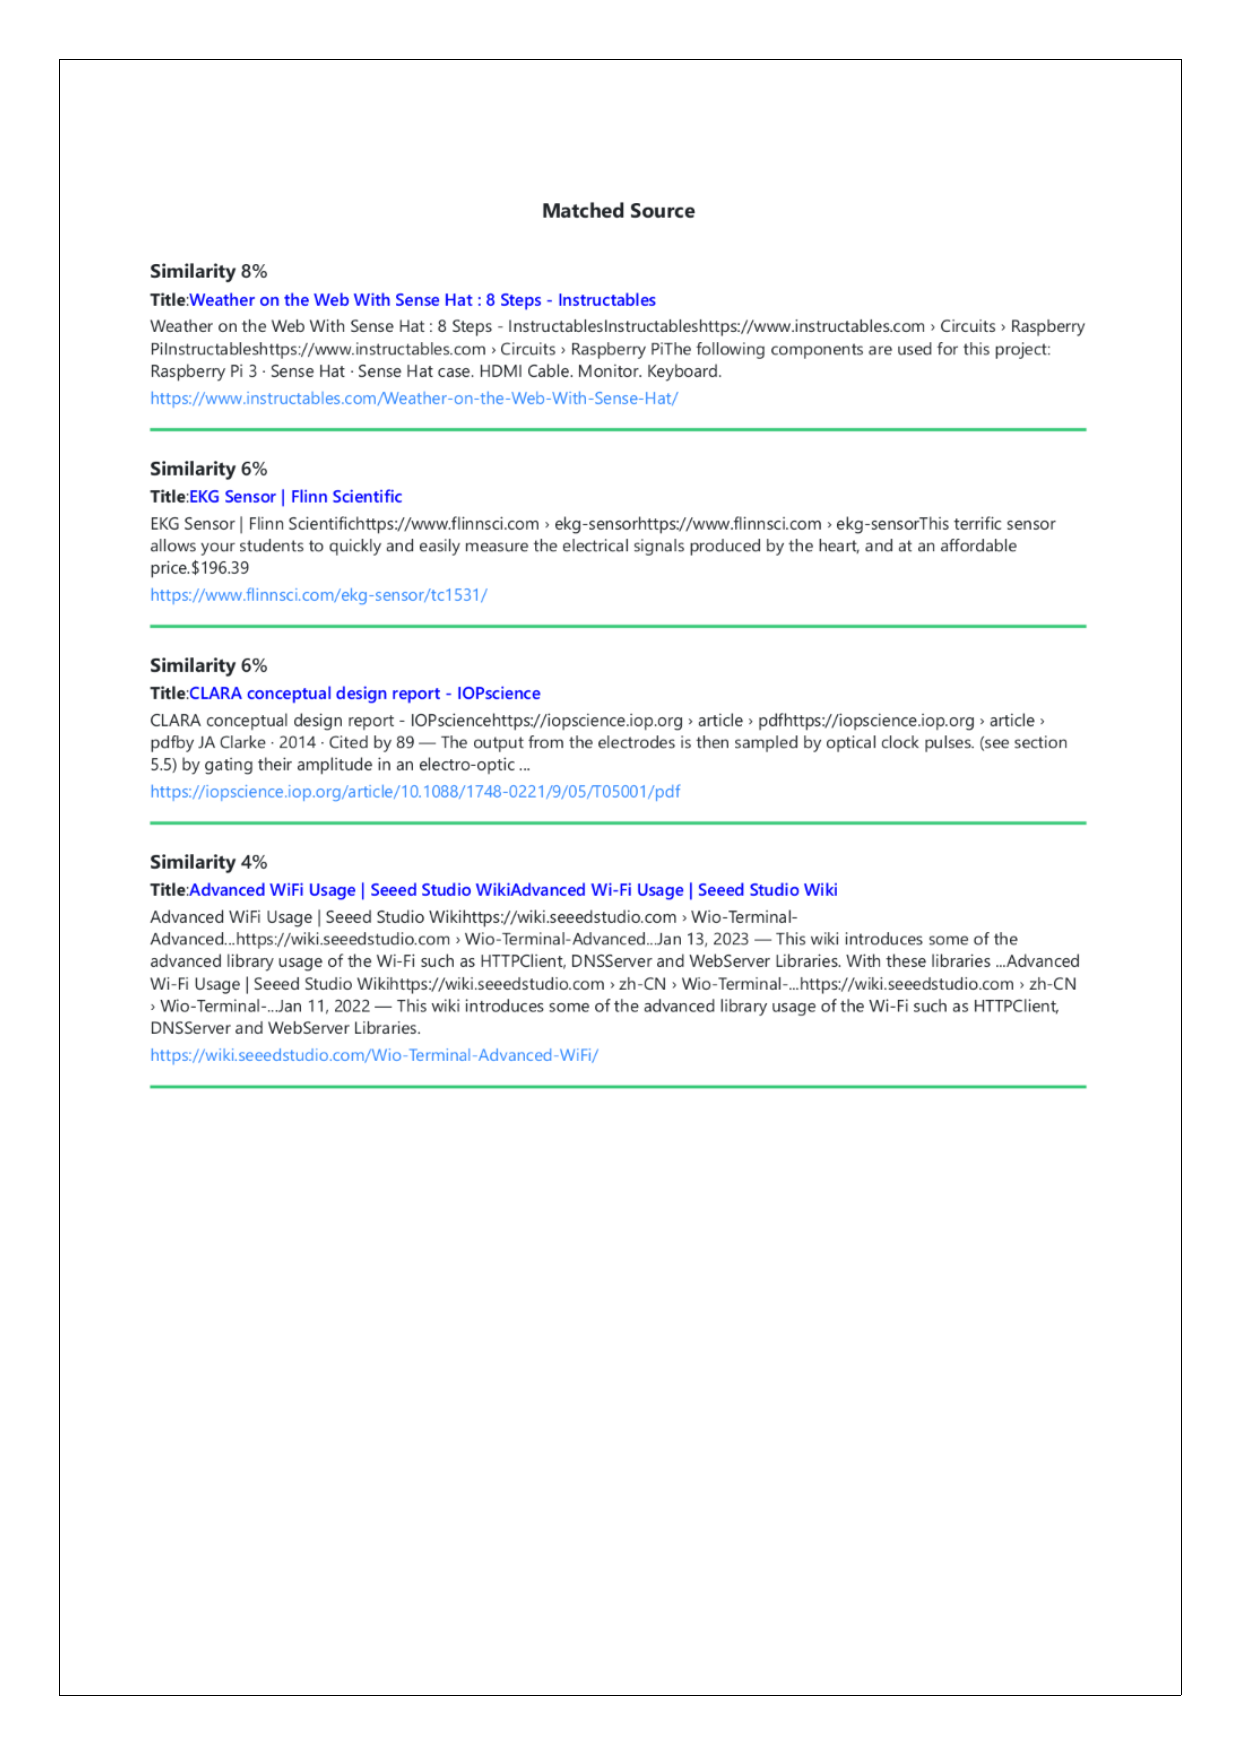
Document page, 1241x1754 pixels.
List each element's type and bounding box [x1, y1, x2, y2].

picture [118, 176, 1123, 1105]
